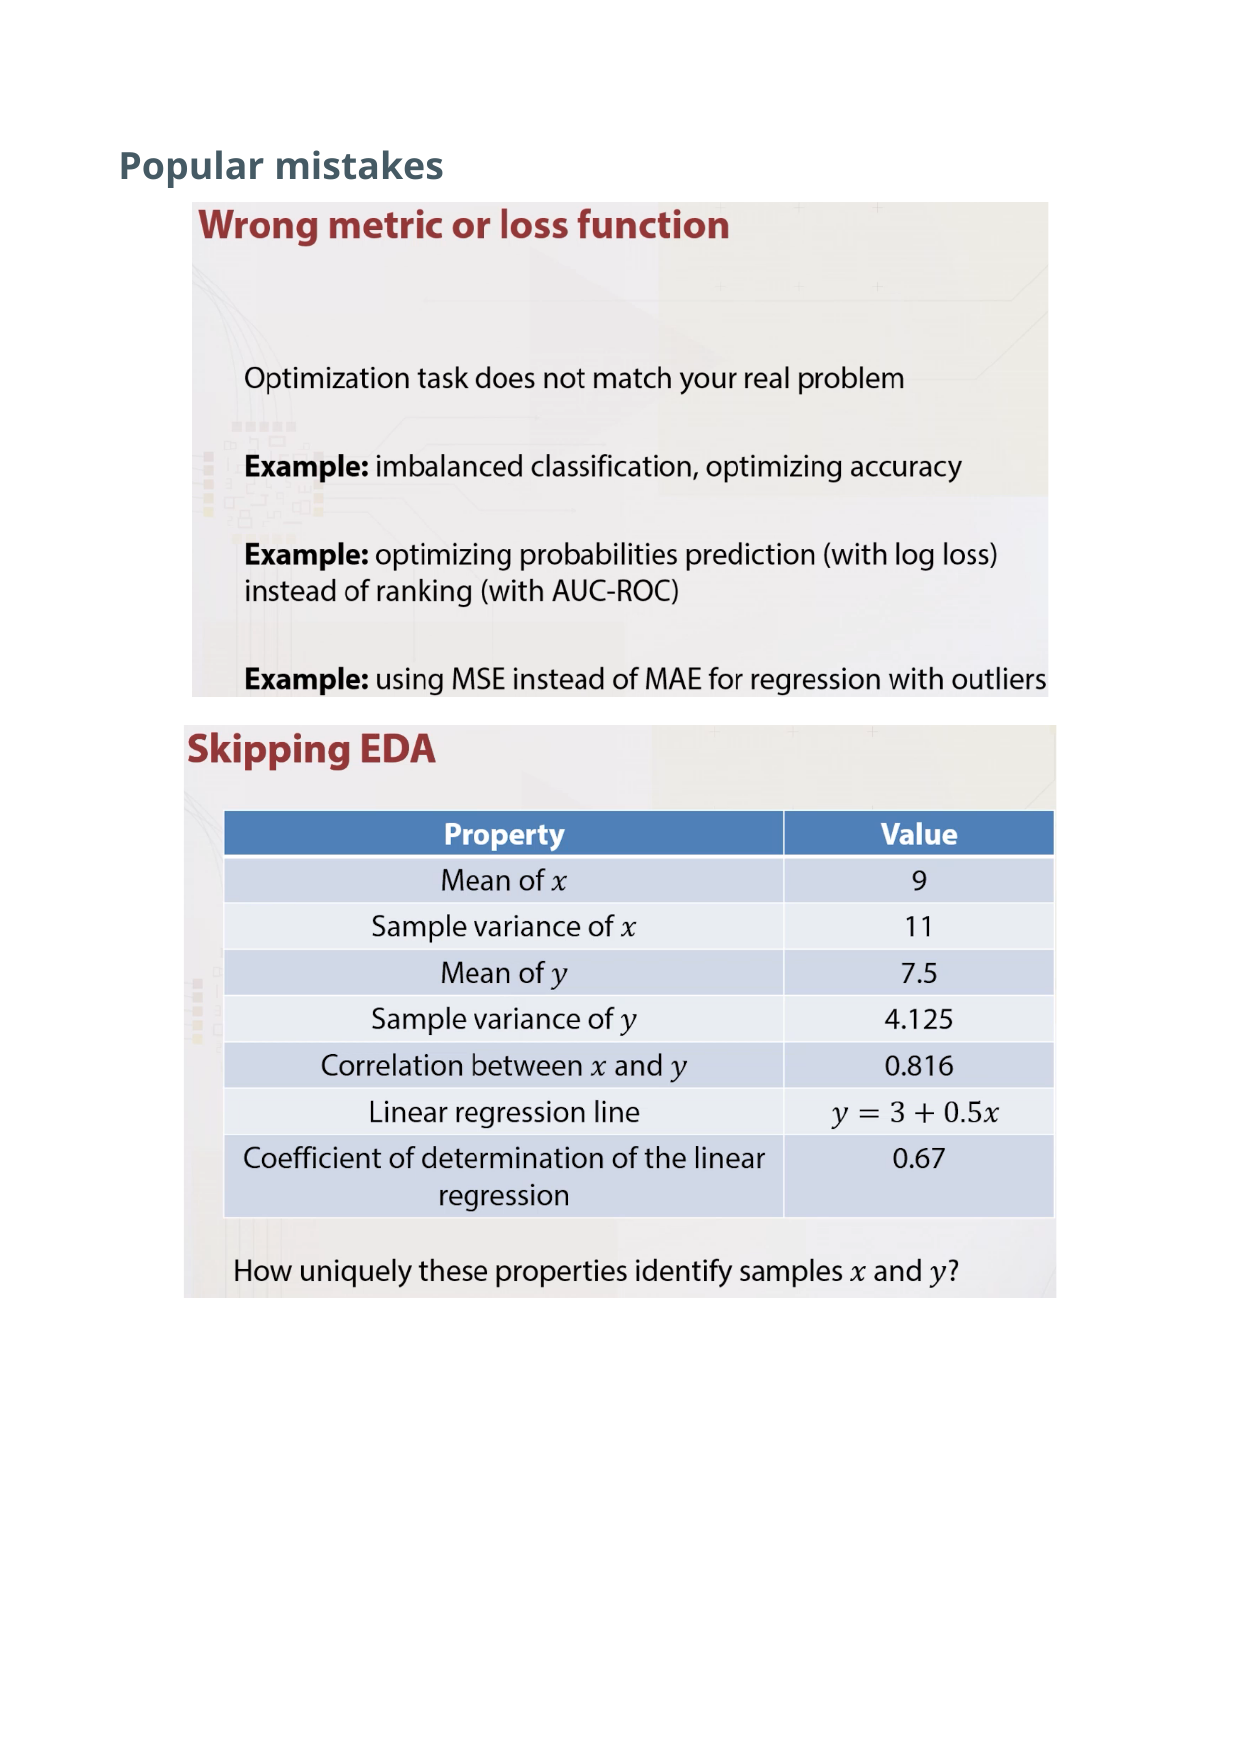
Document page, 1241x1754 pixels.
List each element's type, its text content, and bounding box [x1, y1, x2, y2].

subtitle Popular mistakes [118, 139, 1122, 190]
picture [192, 202, 1049, 697]
picture [183, 725, 1057, 1298]
